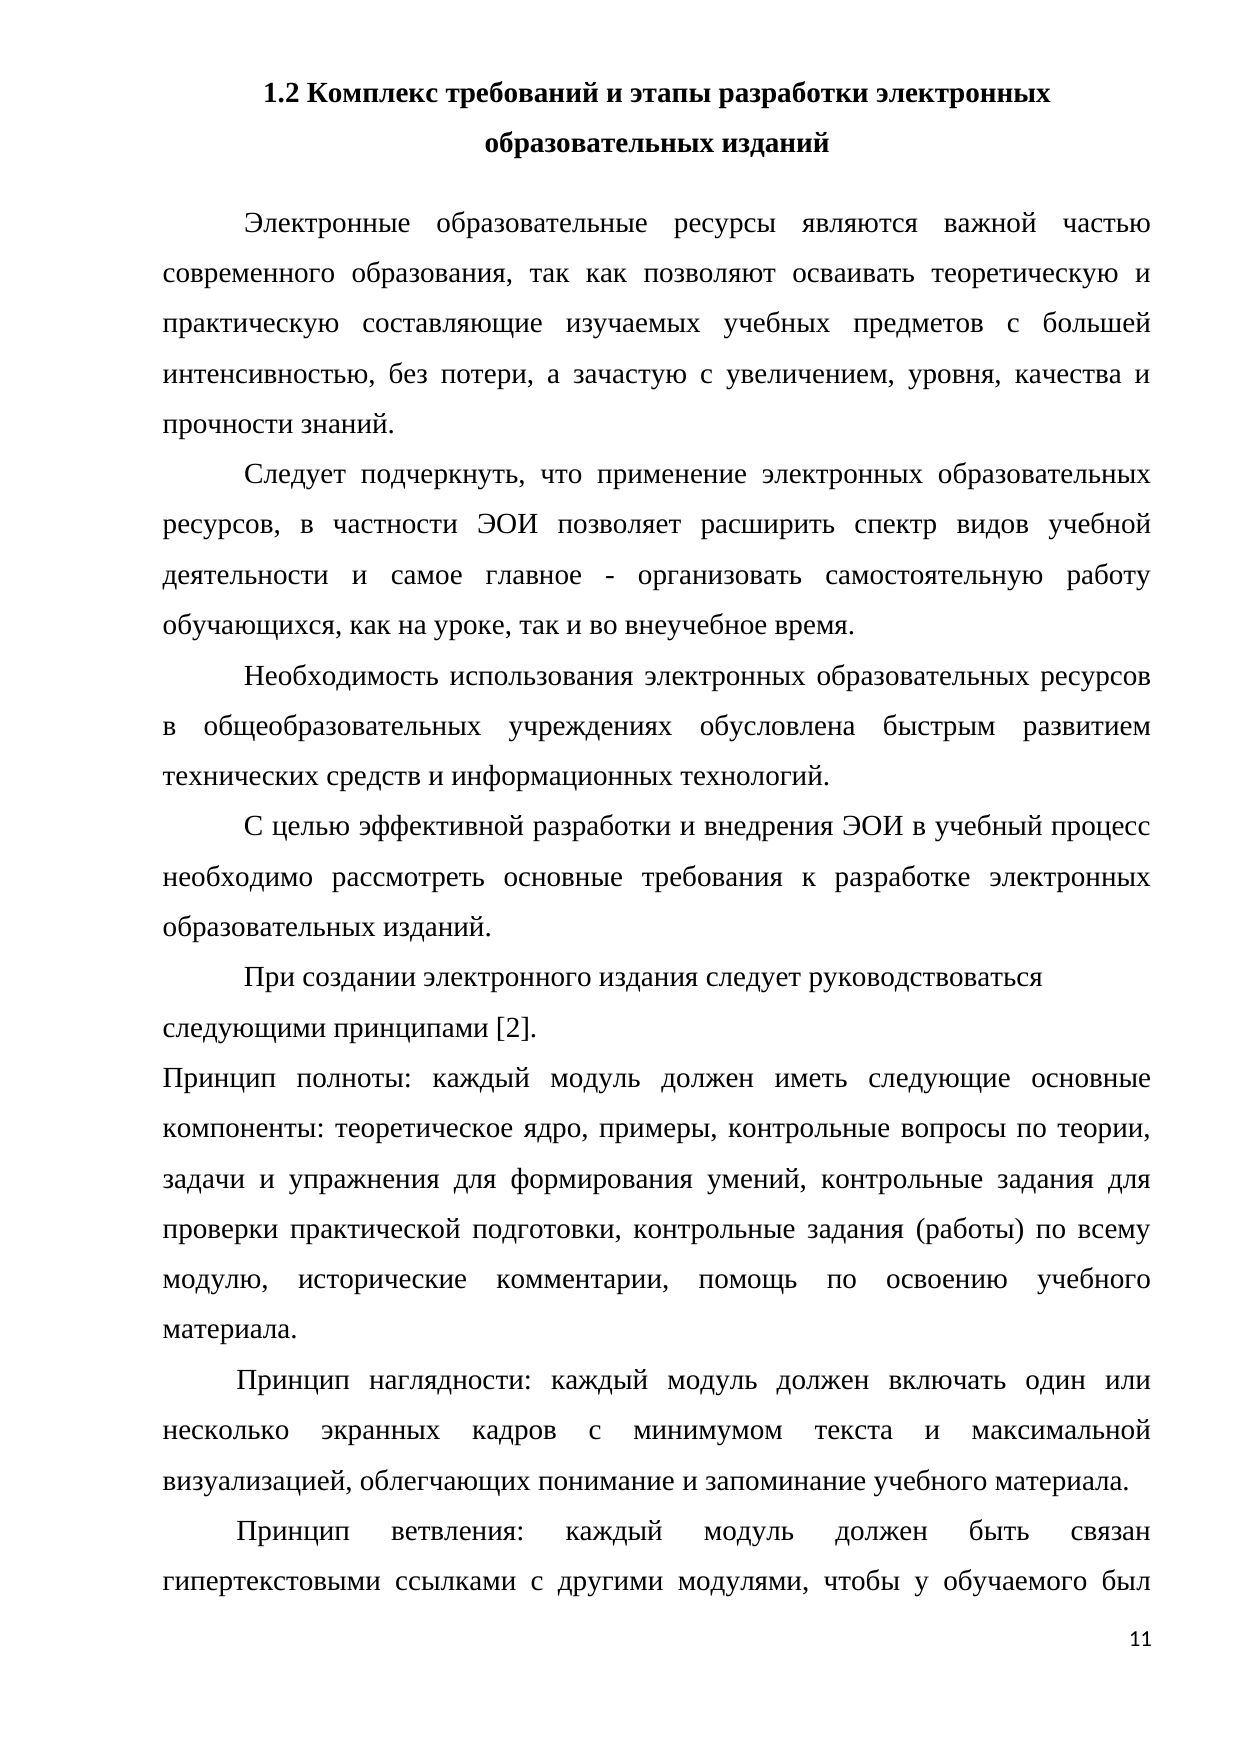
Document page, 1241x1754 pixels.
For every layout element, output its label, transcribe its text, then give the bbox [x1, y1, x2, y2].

text Следует подчеркнуть, что применение электронных образовательных ресурсов, в частности ЭОИ позволяет расширить спектр видов учебной деятельности и самое главное - организовать самостоятельную работу обучающихся, как на уроке, так и во внеучебное время. [162, 456, 1152, 641]
text Принцип полноты: каждый модуль должен иметь следующие основные компоненты: теоретическое ядро, примеры, контрольные вопросы по теории, задачи и упражнения для формирования умений, контрольные задания для проверки практической подготовки, контрольные задания (работы) по всему модулю, исторические комментарии, помощь по освоению учебного материала. [162, 1060, 1152, 1345]
text следующими принципами [2]. [162, 1010, 1152, 1043]
text Принцип наглядности: каждый модуль должен включать один или несколько экранных кадров с минимумом текста и максимальной визуализацией, облегчающих понимание и запоминание учебного материала. [162, 1362, 1152, 1496]
text С целью эффективной разработки и внедрения ЭОИ в учебный процесс необходимо рассмотреть основные требования к разработке электронных образовательных изданий. [162, 808, 1152, 943]
text Электронные образовательные ресурсы являются важной частью современного образования, так как позволяют осваивать теоретическую и практическую составляющие изучаемых учебных предметов с большей интенсивностью, без потери, а зачастую с увеличением, уровня, качества и прочности знаний. [162, 205, 1152, 439]
subtitle 1.2 Комплекс требований и этапы разработки электронных образовательных изданий [162, 75, 1152, 159]
text Принцип ветвления: каждый модуль должен быть связан гипертекстовыми ссылками с другими модулями, чтобы у обучаемого был [162, 1513, 1152, 1597]
text Необходимость использования электронных образовательных ресурсов в общеобразовательных учреждениях обусловлена быстрым развитием технических средств и информационных технологий. [162, 658, 1152, 792]
text При создании электронного издания следует руководствоваться [162, 959, 1152, 993]
